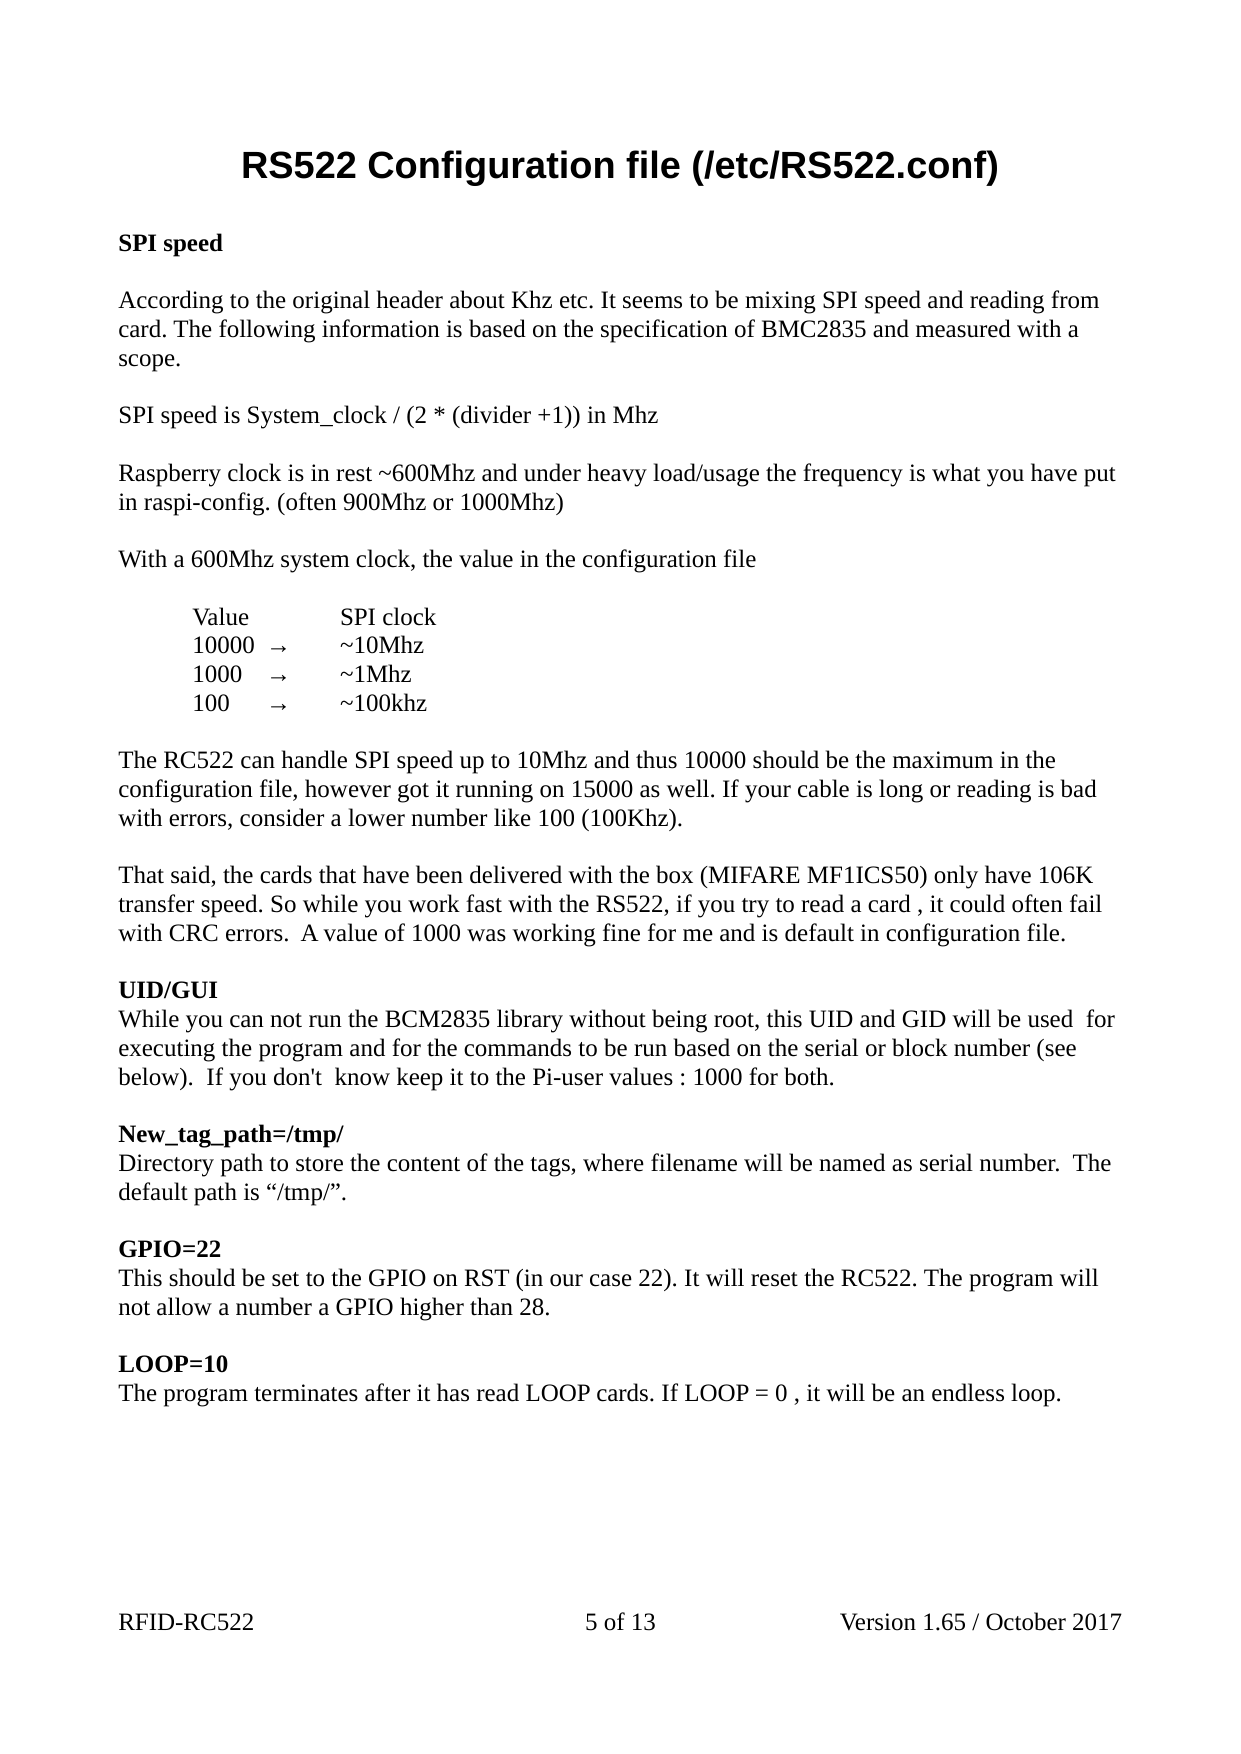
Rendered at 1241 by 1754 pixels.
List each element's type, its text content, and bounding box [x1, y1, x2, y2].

text With a 600Mhz system clock, the value in the configuration file [118, 544, 1122, 573]
text The RC522 can handle SPI speed up to 10Mhz and thus 10000 should be the maximum in the configuration file, however got it running on 15000 as well. If your cable is long or reading is bad with errors, consider a lower number like 100 (100Khz). [118, 746, 1122, 832]
text SPI speed [118, 228, 1122, 257]
text UID/GUI [118, 976, 1122, 1004]
text 10000 → ~10Mhz [192, 631, 1122, 659]
subtitle RS522 Configuration file (/etc/RS522.conf) [118, 143, 1122, 187]
text That said, the cards that have been delivered with the box (MIFARE MF1ICS50) only have 106K transfer speed. So while you work fast with the RS522, if you try to read a card , it could often fail with CRC errors. A value of 1000 was working fine for me and is default in configuration file. [118, 861, 1122, 947]
text According to the original header about Khz etc. It seems to be mixing SPI speed and reading from card. The following information is based on the specification of BMC2835 and measured with a scope. [118, 286, 1122, 372]
text Value SPI clock [192, 602, 1122, 631]
text Directory path to store the content of the tags, where filename will be named as serial number. The default path is “/tmp/”. [118, 1148, 1122, 1206]
text 100 → ~100khz [192, 688, 1122, 717]
text LOOP=10 [118, 1349, 1122, 1378]
text The program terminates after it has read LOOP cards. If LOOP = 0 , it will be an endless loop. [118, 1378, 1122, 1407]
text 1000 → ~1Mhz [192, 659, 1122, 688]
text While you can not run the BCM2835 library without being root, this UID and GID will be used for executing the program and for the commands to be run based on the serial or block number (see below). If you don't know keep it to the Pi-user values : 1000 for both. [118, 1004, 1122, 1091]
text New_tag_path=/tmp/ [118, 1119, 1122, 1148]
text SPI speed is System_clock / (2 * (divider +1)) in Mhz [118, 401, 1122, 429]
text GPIO=22 [118, 1234, 1122, 1263]
text Raspberry clock is in rest ~600Mhz and under heavy load/usage the frequency is what you have put in raspi-config. (often 900Mhz or 1000Mhz) [118, 458, 1122, 516]
text This should be set to the GPIO on RST (in our case 22). It will reset the RC522. The program will not allow a number a GPIO higher than 28. [118, 1263, 1122, 1321]
